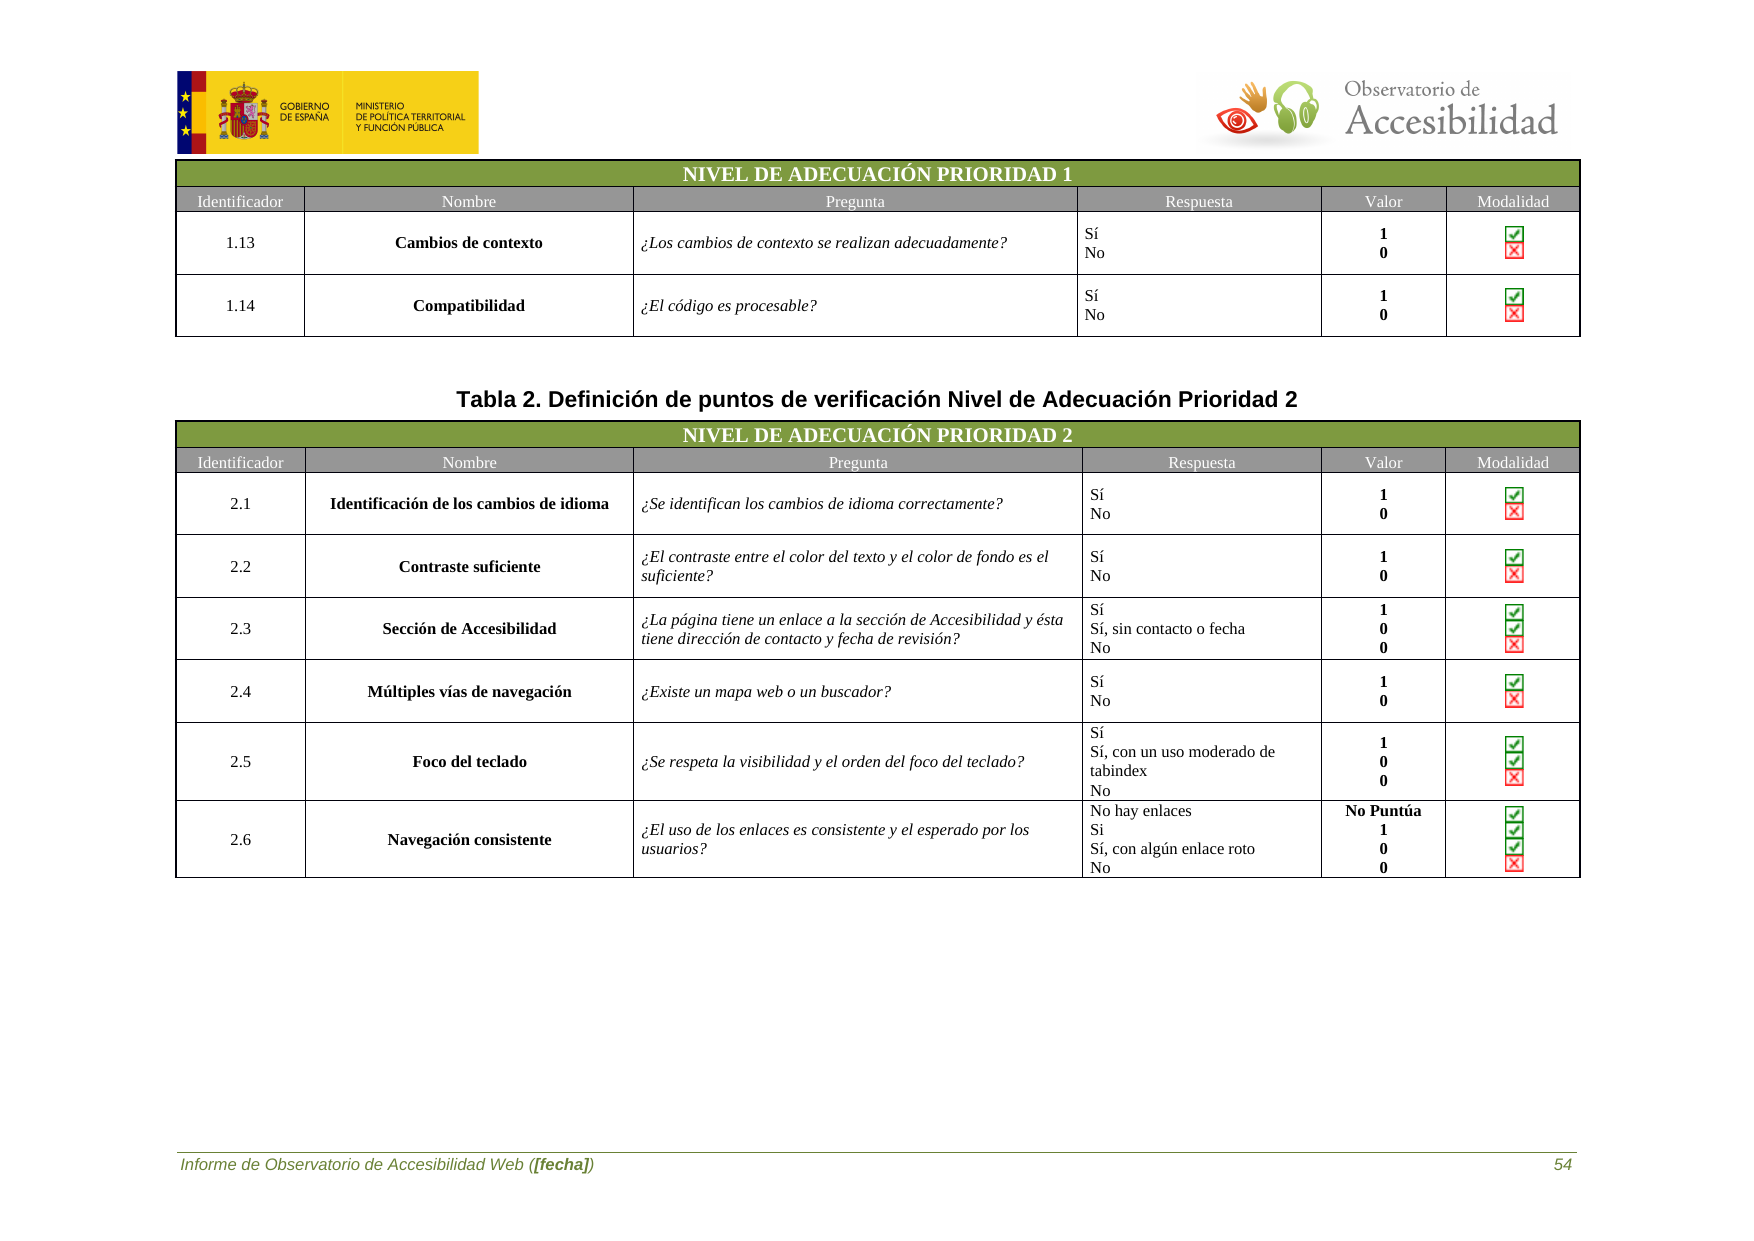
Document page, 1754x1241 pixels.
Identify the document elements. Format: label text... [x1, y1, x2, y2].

picture [1505, 549, 1524, 583]
table_cell Sí No [1083, 535, 1321, 597]
table_cell Nombre [306, 448, 633, 472]
table_cell Sí Sí, con un uso moderado de tabindex No [1083, 723, 1321, 799]
table_cell Sí No [1083, 660, 1321, 722]
table_cell 2.5 [177, 723, 305, 799]
table_cell 2.6 [177, 801, 305, 877]
table_cell ¿El uso de los enlaces es consistente y el esperado por los usuarios? [634, 801, 1082, 877]
table_cell Sí No [1078, 212, 1321, 273]
picture [1196, 72, 1572, 154]
table_cell [1446, 723, 1579, 799]
table_cell 1.13 [177, 212, 304, 273]
table_cell 1 0 [1322, 473, 1445, 534]
table_cell Nombre [305, 187, 633, 211]
table_cell ¿La página tiene un enlace a la sección de Accesibilidad y ésta tiene dirección de contacto y fecha de revisión? [634, 598, 1082, 659]
picture [177, 71, 479, 154]
table_cell [1446, 535, 1579, 597]
table_cell Sección de Accesibilidad [306, 598, 633, 659]
table_cell [1447, 212, 1579, 273]
table_cell [1446, 801, 1579, 877]
picture [1505, 288, 1524, 322]
table_cell ¿Existe un mapa web o un buscador? [634, 660, 1082, 722]
table_cell Sí No [1078, 275, 1321, 336]
table_cell ¿Se respeta la visibilidad y el orden del foco del teclado? [634, 723, 1082, 799]
table_cell 1 0 [1322, 212, 1446, 273]
table_cell [1446, 473, 1579, 534]
table_cell [1447, 275, 1579, 336]
table_cell 1 0 0 [1322, 723, 1445, 799]
table_header NIVEL DE ADECUACIÓN PRIORIDAD 1 [177, 161, 1579, 186]
table_cell Cambios de contexto [305, 212, 633, 273]
table_cell 2.2 [177, 535, 305, 597]
table_cell Múltiples vías de navegación [306, 660, 633, 722]
table_cell Foco del teclado [306, 723, 633, 799]
table_cell Valor [1322, 187, 1446, 211]
table_cell 1 0 [1322, 535, 1445, 597]
table_cell [1446, 660, 1579, 722]
table_cell 2.1 [177, 473, 305, 534]
table_cell Identificador [177, 448, 305, 472]
table_cell No Puntúa 1 0 0 [1322, 801, 1445, 877]
picture [1505, 487, 1524, 520]
table_cell ¿Los cambios de contexto se realizan adecuadamente? [634, 212, 1077, 273]
table_cell ¿El código es procesable? [634, 275, 1077, 336]
table_cell Sí No [1083, 473, 1321, 534]
table_cell Navegación consistente [306, 801, 633, 877]
table_cell Respuesta [1083, 448, 1321, 472]
table_cell Modalidad [1447, 187, 1579, 211]
table_cell 1 0 0 [1322, 598, 1445, 659]
table_cell 1 0 [1322, 660, 1445, 722]
table_cell Compatibilidad [305, 275, 633, 336]
picture [1505, 806, 1524, 872]
table_cell 1 0 [1322, 275, 1446, 336]
table_header NIVEL DE ADECUACIÓN PRIORIDAD 2 [177, 422, 1579, 447]
table_cell Pregunta [634, 448, 1082, 472]
table_cell Respuesta [1078, 187, 1321, 211]
table_cell ¿El contraste entre el color del texto y el color de fondo es el suficiente? [634, 535, 1082, 597]
table_cell No hay enlaces Si Sí, con algún enlace roto No [1083, 801, 1321, 877]
table_cell 1.14 [177, 275, 304, 336]
table_cell Sí Sí, sin contacto o fecha No [1083, 598, 1321, 659]
picture [1505, 736, 1524, 786]
table_cell Pregunta [634, 187, 1077, 211]
table_cell ¿Se identifican los cambios de idioma correctamente? [634, 473, 1082, 534]
text Tabla 2. Definición de puntos de verificación Nivel de Adecuación Prioridad 2 [177, 386, 1577, 412]
table_cell Identificación de los cambios de idioma [306, 473, 633, 534]
table_cell Valor [1322, 448, 1445, 472]
table_cell [1446, 598, 1579, 659]
table_cell Modalidad [1446, 448, 1579, 472]
picture [1505, 604, 1524, 653]
picture [1505, 226, 1524, 259]
table_cell Contraste suficiente [306, 535, 633, 597]
table_cell Identificador [177, 187, 304, 211]
table_cell 2.4 [177, 660, 305, 722]
table_cell 2.3 [177, 598, 305, 659]
picture [1505, 674, 1524, 708]
